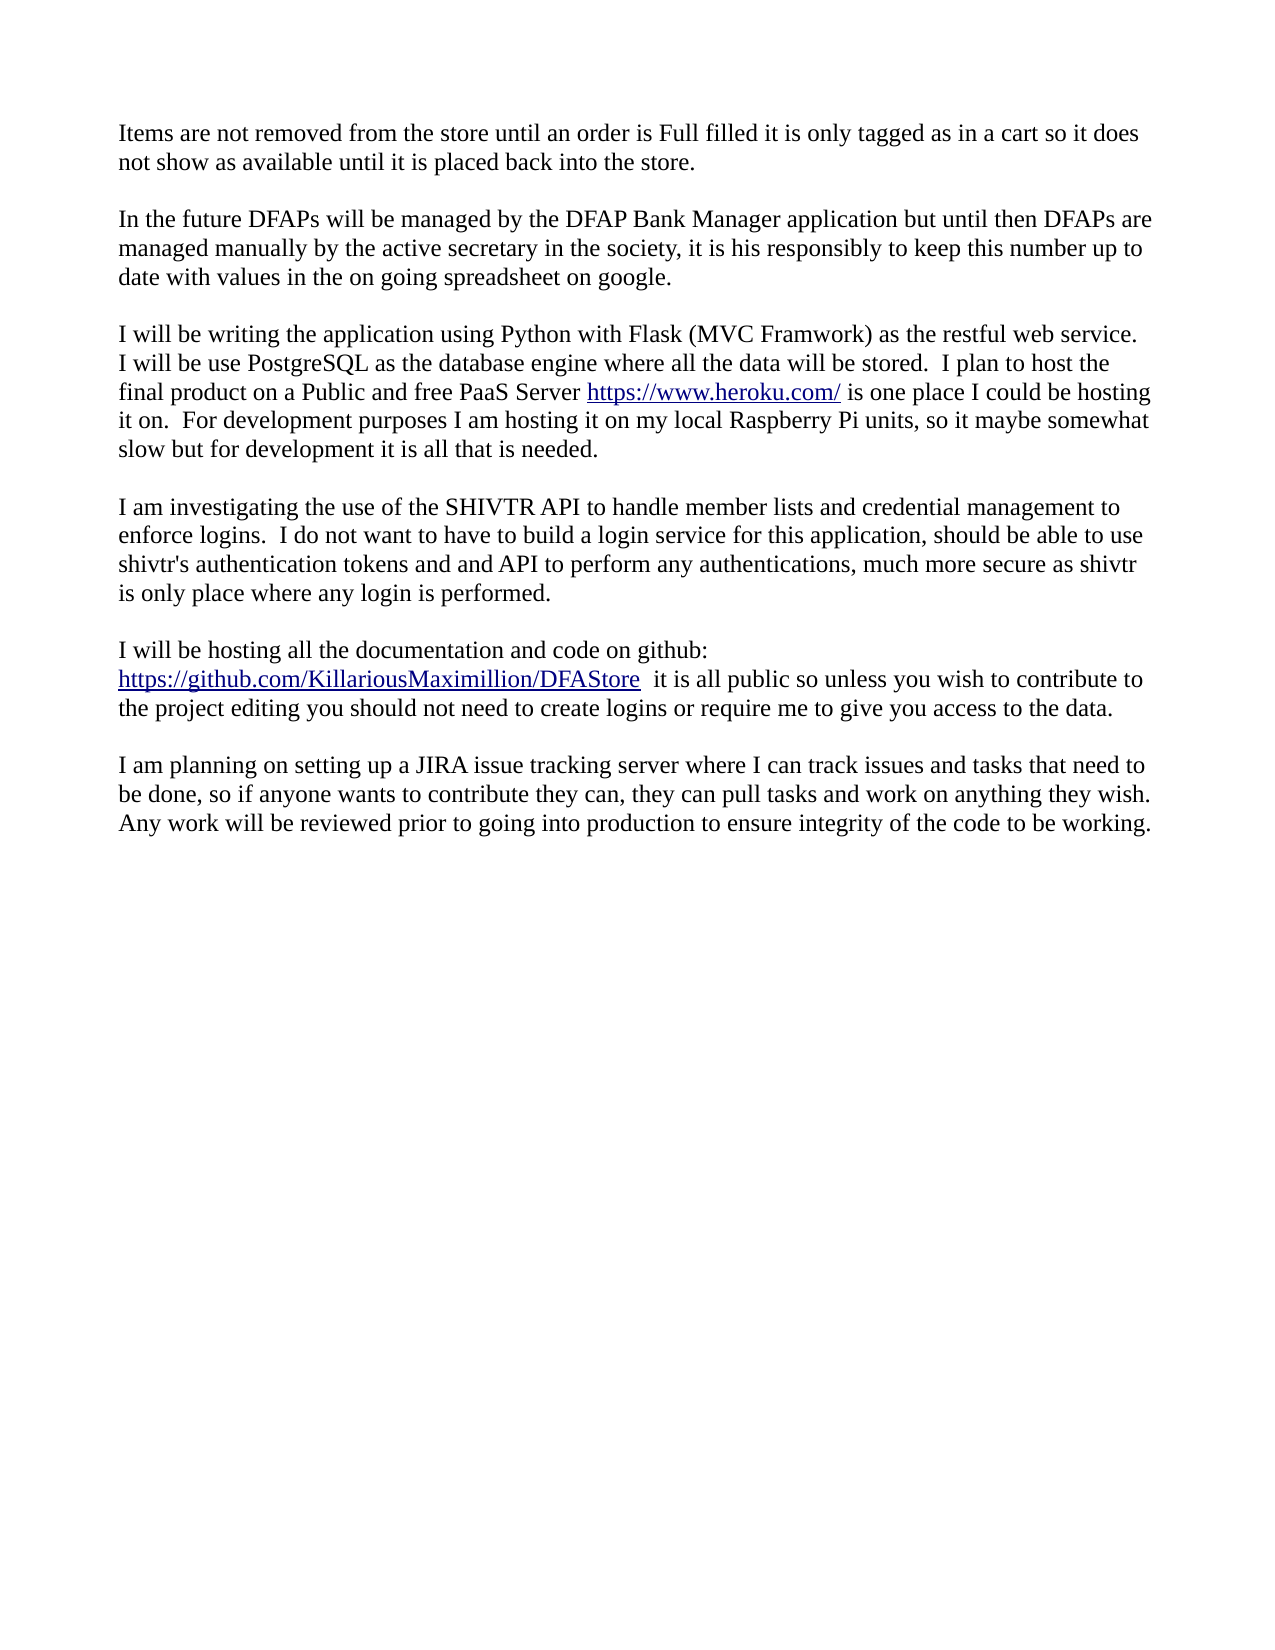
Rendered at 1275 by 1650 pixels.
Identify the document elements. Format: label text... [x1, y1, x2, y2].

text I will be hosting all the documentation and code on github: https://github.com/KillariousMaximillion/DFAStore it is all public so unless you wish to contribute to the project editing you should not need to create logins or require me to give you access to the data. [118, 636, 1157, 722]
text I am investigating the use of the SHIVTR API to handle member lists and credential management to enforce logins. I do not want to have to build a login service for this application, should be able to use shivtr's authentication tokens and and API to perform any authentications, much more secure as shivtr is only place where any login is performed. [118, 492, 1157, 607]
text In the future DFAPs will be managed by the DFAP Bank Manager application but until then DFAPs are managed manually by the active secretary in the society, it is his responsibly to keep this number up to date with values in the on going spreadsheet on google. [118, 204, 1157, 291]
text I will be writing the application using Python with Flask (MVC Framwork) as the restful web service. I will be use PostgreSQL as the database engine where all the data will be stored. I plan to host the final product on a Public and free PaaS Server https://www.heroku.com/ is one place I could be hosting it on. For development purposes I am hosting it on my local Raspberry Pi units, so it maybe somewhat slow but for development it is all that is needed. [118, 319, 1157, 463]
text Items are not removed from the store until an order is Full filled it is only tagged as in a cart so it does not show as available until it is placed back into the store. [118, 118, 1157, 176]
text I am planning on setting up a JIRA issue tracking server where I can track issues and tasks that need to be done, so if anyone wants to contribute they can, they can pull tasks and work on anything they wish. Any work will be reviewed prior to going into production to ensure integrity of the code to be working. [118, 751, 1157, 837]
